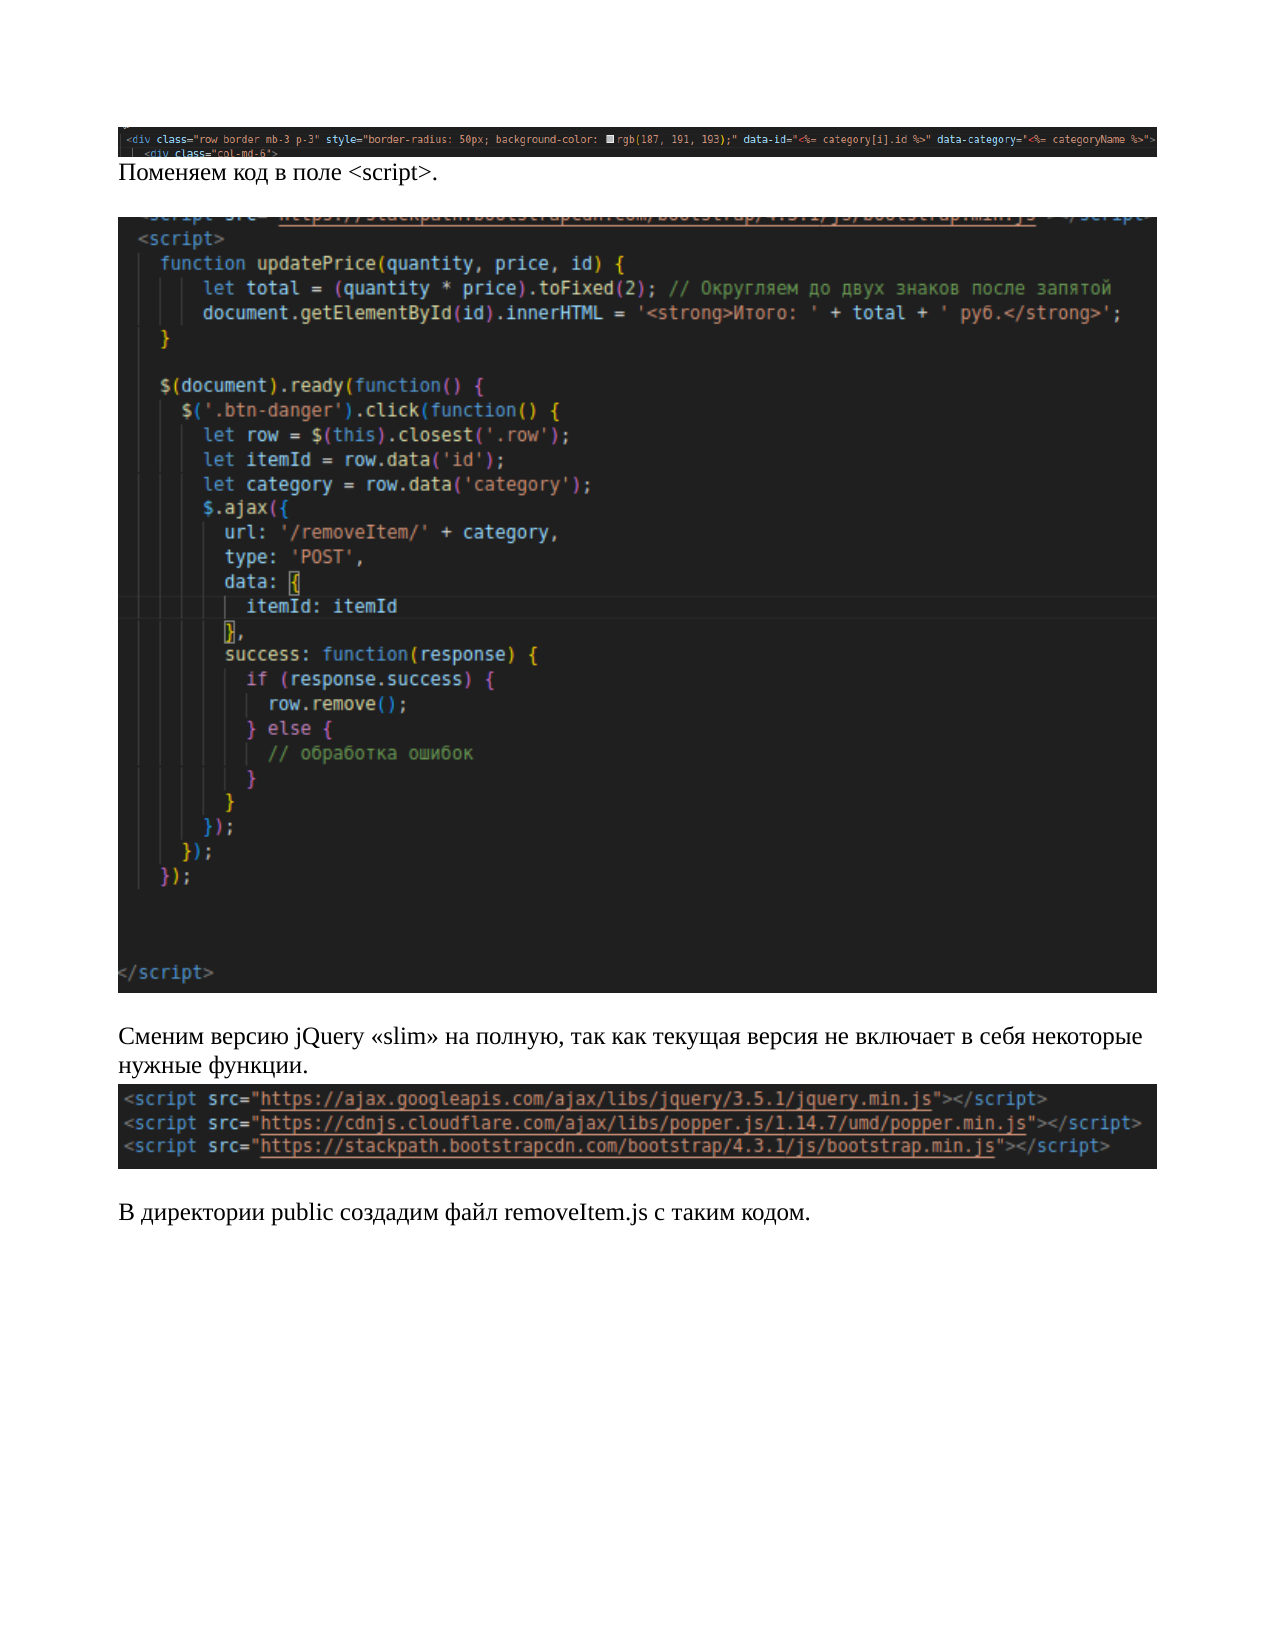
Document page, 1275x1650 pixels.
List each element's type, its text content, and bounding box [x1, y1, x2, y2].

picture [118, 127, 1157, 157]
text Поменяем код в поле <script>. [118, 157, 1157, 217]
text [118, 118, 1157, 127]
text Сменим версию jQuery «slim» на полную, так как текущая версия не включает в себя некоторые нужные функции. [118, 1021, 1157, 1078]
picture [118, 1084, 1157, 1169]
picture [118, 217, 1157, 993]
text В директории public создадим файл removeItem.js с таким кодом. [118, 1197, 1157, 1226]
text [118, 993, 1157, 1021]
